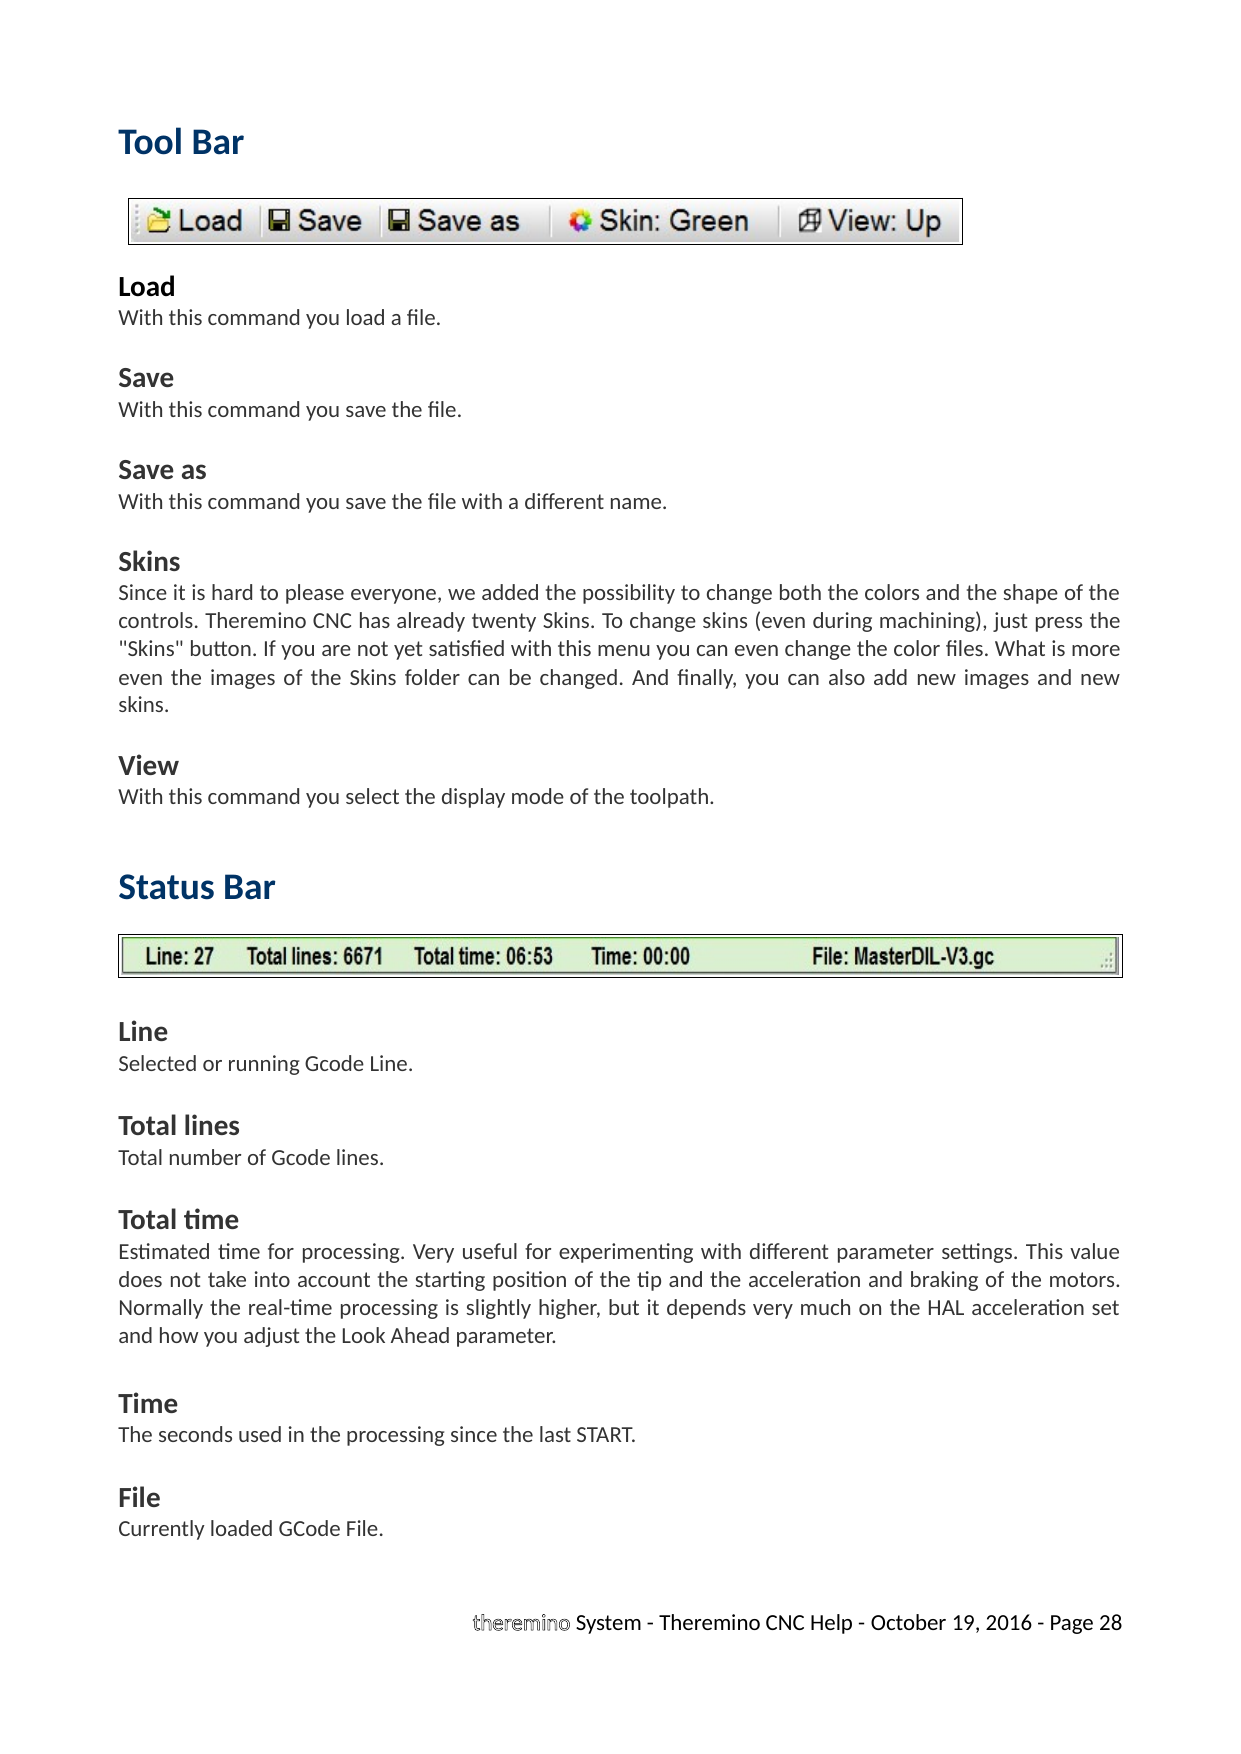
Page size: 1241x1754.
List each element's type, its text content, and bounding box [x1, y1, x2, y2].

subtitle Tool Bar [118, 118, 1122, 164]
subtitle Status Bar [118, 863, 1122, 909]
text Selected or running Gcode Line. [118, 1049, 1122, 1077]
text The seconds used in the processing since the last START. [118, 1420, 1122, 1448]
text Save as [118, 451, 1122, 487]
text Since it is hard to please everyone, we added the possibility to change both the colors and the shape of the controls. Theremino CNC has already twenty Skins. To change skins (even during machining), just press the "Skins" button. If you are not yet satisfied with this menu you can even change the color files. What is more even the images of the Skins folder can be changed. And finally, you can also add new images and new skins. [118, 578, 1122, 719]
text With this command you save the file with a different name. [118, 487, 1122, 515]
picture [121, 937, 1119, 975]
text [119, 935, 1122, 977]
text Skins [118, 543, 1122, 578]
text Total number of Gcode lines. [118, 1143, 1122, 1171]
text Estimated time for processing. Very useful for experimenting with different parameter settings. This value does not take into account the starting position of the tip and the acceleration and braking of the motors. Normally the real-time processing is slightly higher, but it depends very much on the HAL acceleration set and how you adjust the Look Ahead parameter. [118, 1237, 1122, 1349]
text With this command you load a file. [118, 303, 1122, 332]
text File [118, 1479, 1122, 1514]
text Time [118, 1385, 1122, 1420]
text Save [118, 359, 1122, 395]
text With this command you save the file. [118, 395, 1122, 423]
text [118, 922, 1122, 934]
picture [131, 200, 960, 242]
text Total lines [118, 1107, 1122, 1143]
text View [118, 747, 1122, 782]
text Total time [118, 1201, 1122, 1237]
text Currently loaded GCode File. [118, 1514, 1122, 1542]
text Load [118, 268, 1122, 303]
text Line [118, 978, 1122, 1049]
text With this command you select the display mode of the toolpath. [118, 782, 1122, 810]
